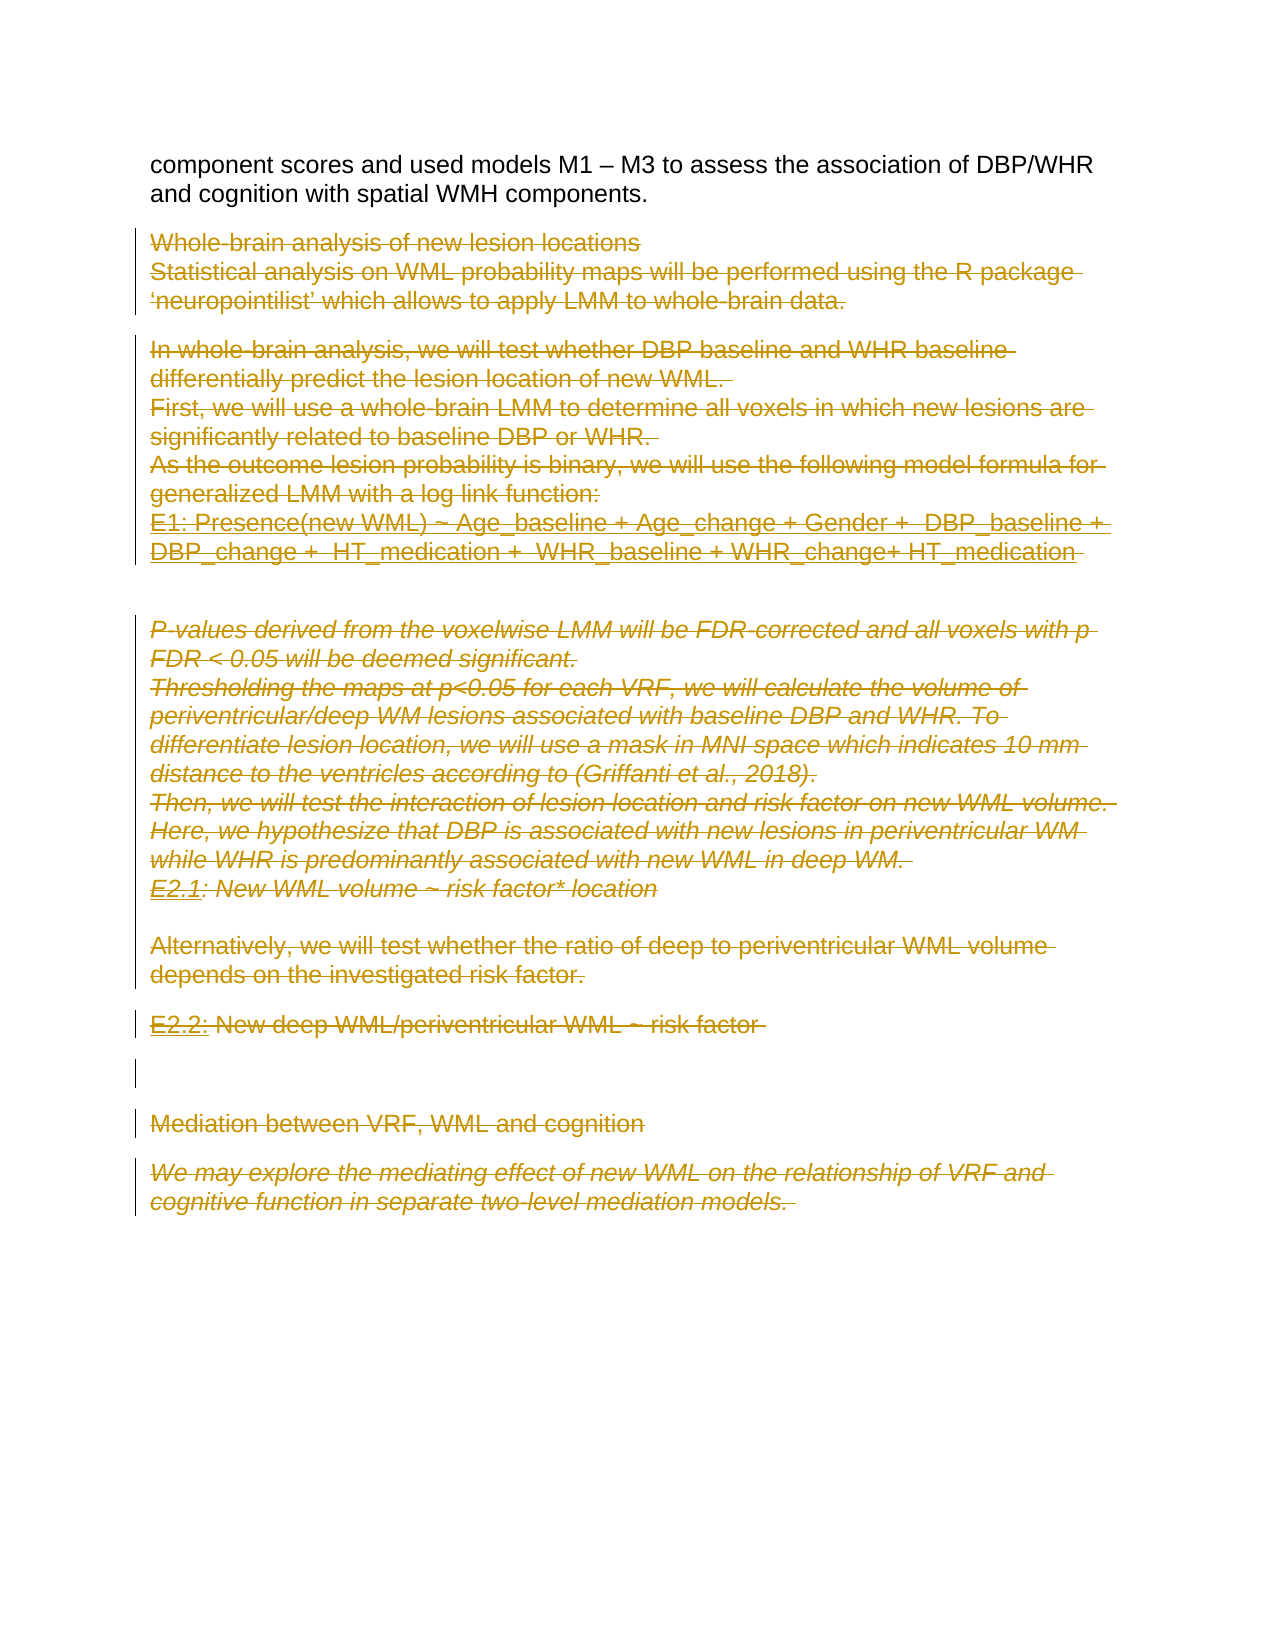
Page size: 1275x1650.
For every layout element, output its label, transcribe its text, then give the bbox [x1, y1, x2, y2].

text component scores and used models M1 – M3 to assess the association of DBP/WHR and cognition with spatial WMH components. [150, 150, 1125, 207]
